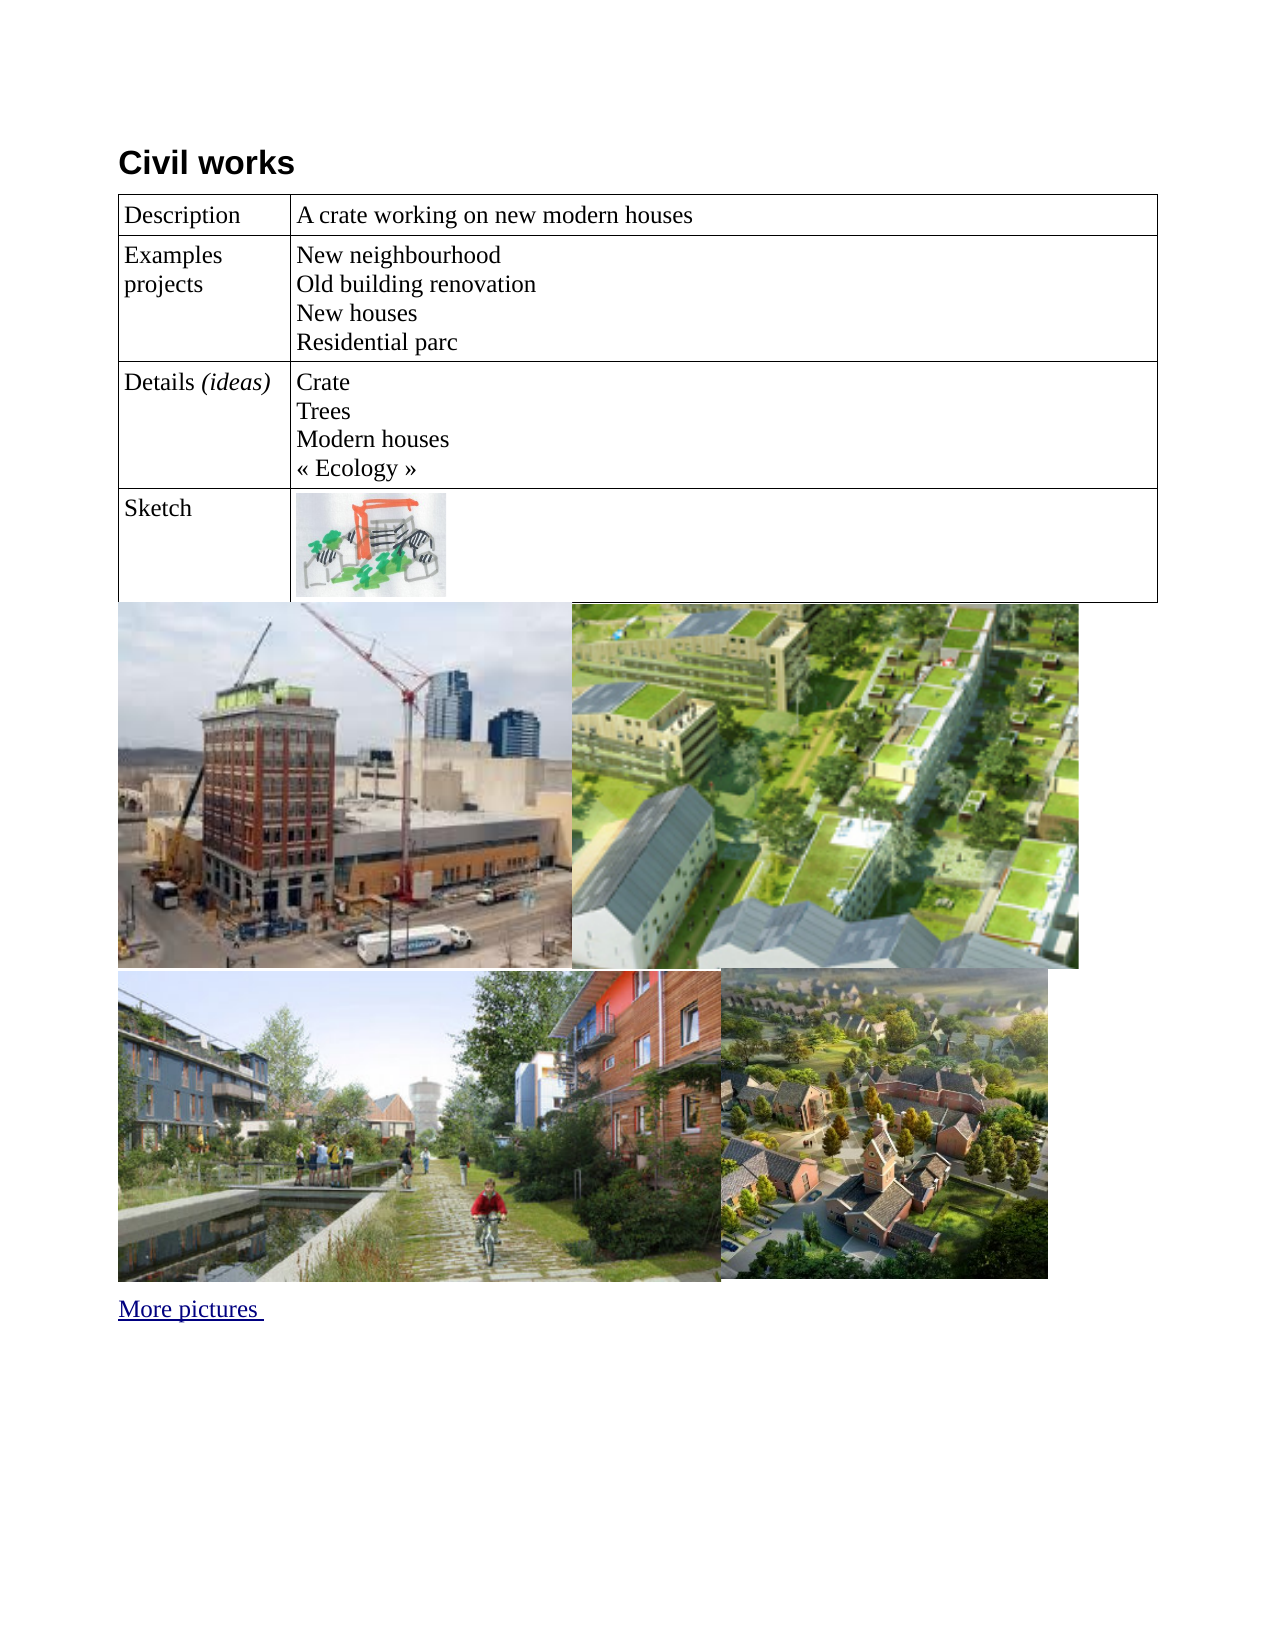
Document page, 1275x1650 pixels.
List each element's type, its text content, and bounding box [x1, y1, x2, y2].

table_cell Crate Trees Modern houses « Ecology » [291, 362, 1157, 488]
subtitle Civil works [118, 143, 1157, 182]
table_cell Details (ideas) [119, 362, 290, 488]
table_header Description [119, 195, 290, 234]
table_cell Sketch [119, 489, 290, 602]
picture [296, 493, 447, 597]
table_cell New neighbourhood Old building renovation New houses Residential parc [291, 236, 1157, 361]
picture [118, 602, 1079, 1282]
table_header A crate working on new modern houses [291, 195, 1157, 234]
text More pictures [118, 1294, 1157, 1323]
table_cell [291, 489, 1157, 602]
table_cell Examples projects [119, 236, 290, 361]
